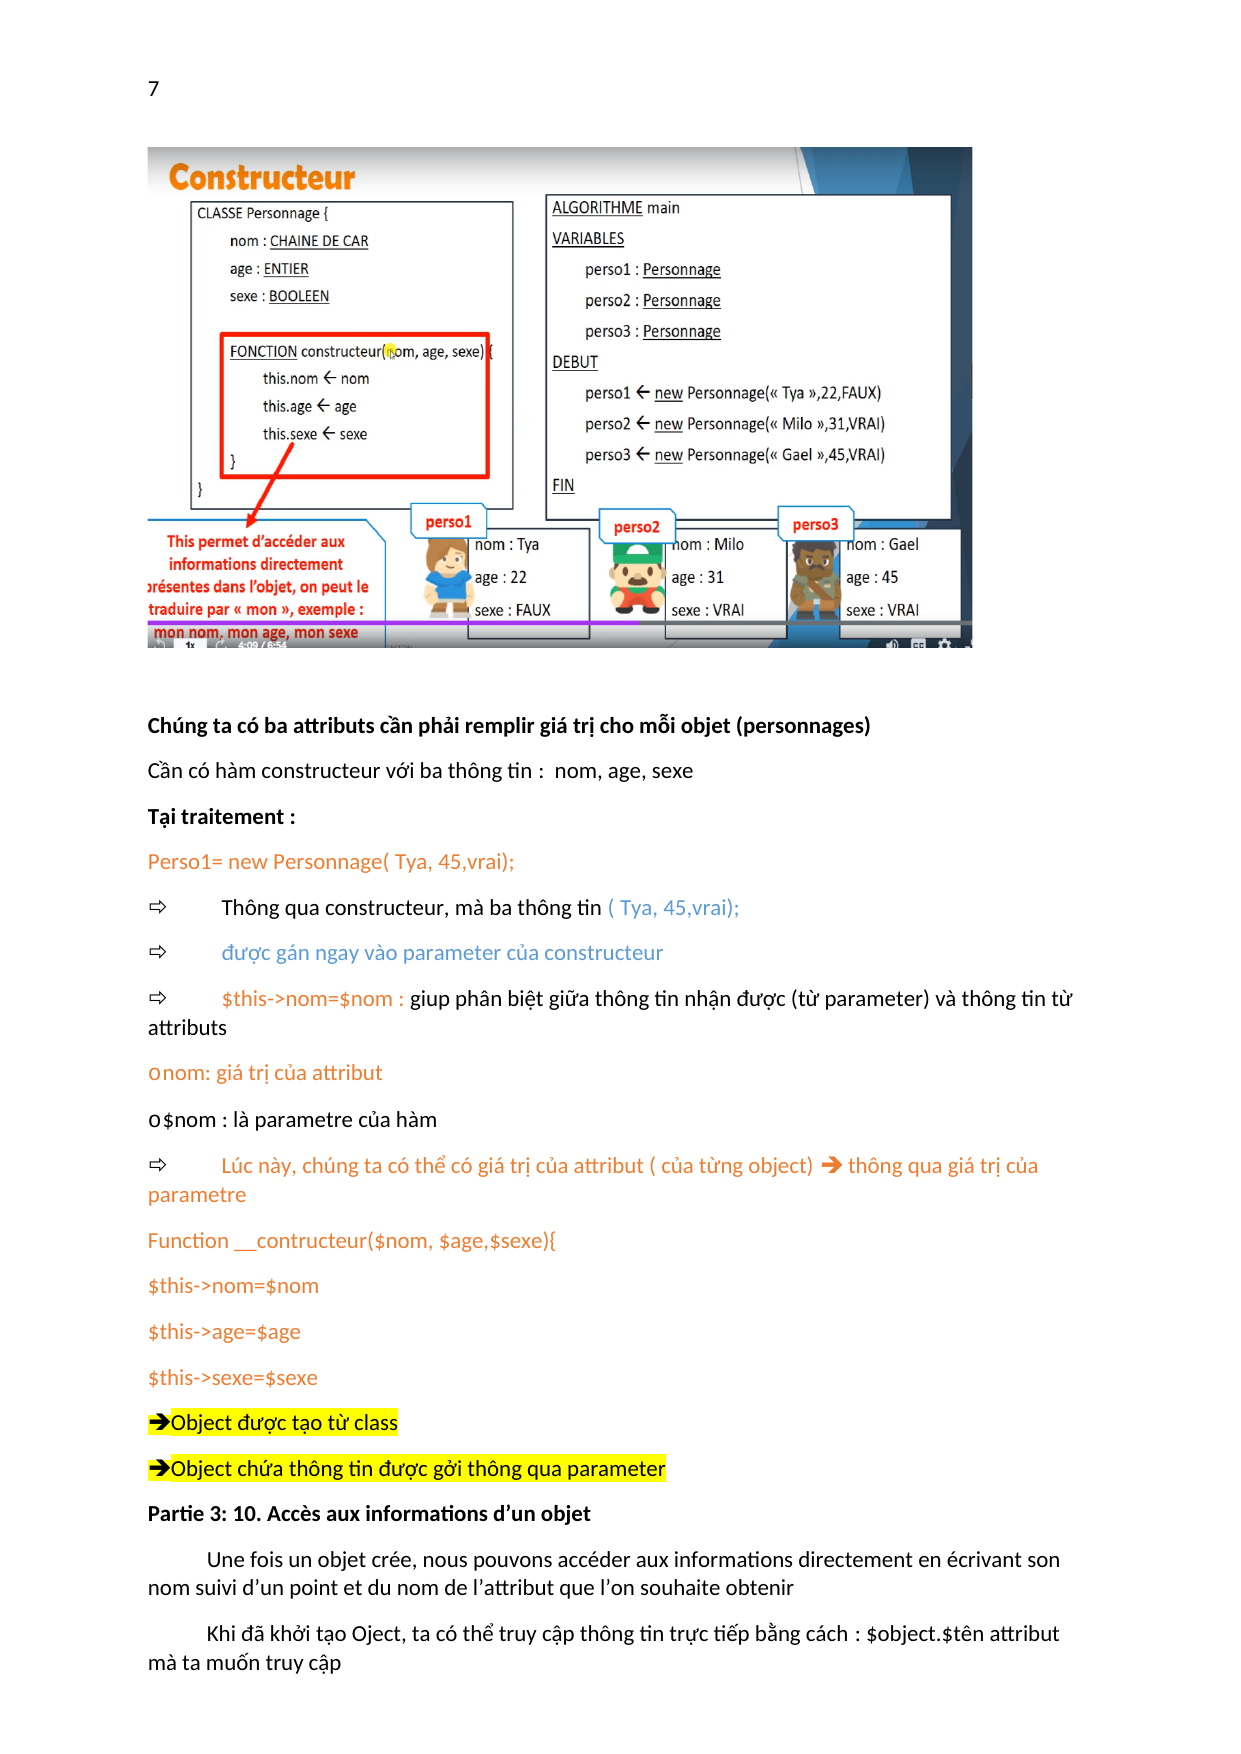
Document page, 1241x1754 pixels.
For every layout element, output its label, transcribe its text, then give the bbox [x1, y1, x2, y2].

text Partie 3: 10. Accès aux informations d’un objet [148, 1499, 1093, 1527]
list Lúc này, chúng ta có thể có giá trị của attribut ( của từng object)  thông qua giá trị của parametre [148, 1152, 1093, 1208]
list Thông qua constructeur, mà ba thông tin ( Tya, 45,vrai); [148, 893, 1093, 921]
list Function __contructeur($nom, $age,$sexe){ [148, 1226, 1093, 1254]
list $this->nom=$nom [148, 1272, 1093, 1299]
list Une fois un objet crée, nous pouvons accéder aux informations directement en écrivant son nom suivi d’un point et du nom de l’attribut que l’on souhaite obtenir [148, 1545, 1093, 1602]
list $this->sexe=$sexe [148, 1363, 1093, 1391]
list Object được tạo từ class [148, 1408, 1093, 1436]
list $this->age=$age [148, 1317, 1093, 1345]
list $this->nom=$nom : giup phân biệt giữa thông tin nhận được (từ parameter) và thông tin từ attributs [148, 984, 1093, 1041]
list Cần có hàm constructeur với ba thông tin : nom, age, sexe [148, 756, 1093, 784]
list Object chứa thông tin được gởi thông qua parameter [148, 1454, 1093, 1482]
list được gán ngay vào parameter của constructeur [148, 938, 1093, 966]
list Chúng ta có ba attributs cần phải remplir giá trị cho mỗi objet (personnages) [148, 711, 1093, 739]
list Tại traitement : [148, 802, 1093, 830]
list Perso1= new Personnage( Tya, 45,vrai); [148, 847, 1093, 875]
list nom: giá trị của attribut [148, 1058, 1093, 1087]
list $nom : là parametre của hàm [148, 1105, 1093, 1134]
list Khi đã khởi tạo Oject, ta có thể truy cập thông tin trực tiếp bằng cách : $object.$tên attribut mà ta muốn truy cập [148, 1619, 1093, 1676]
